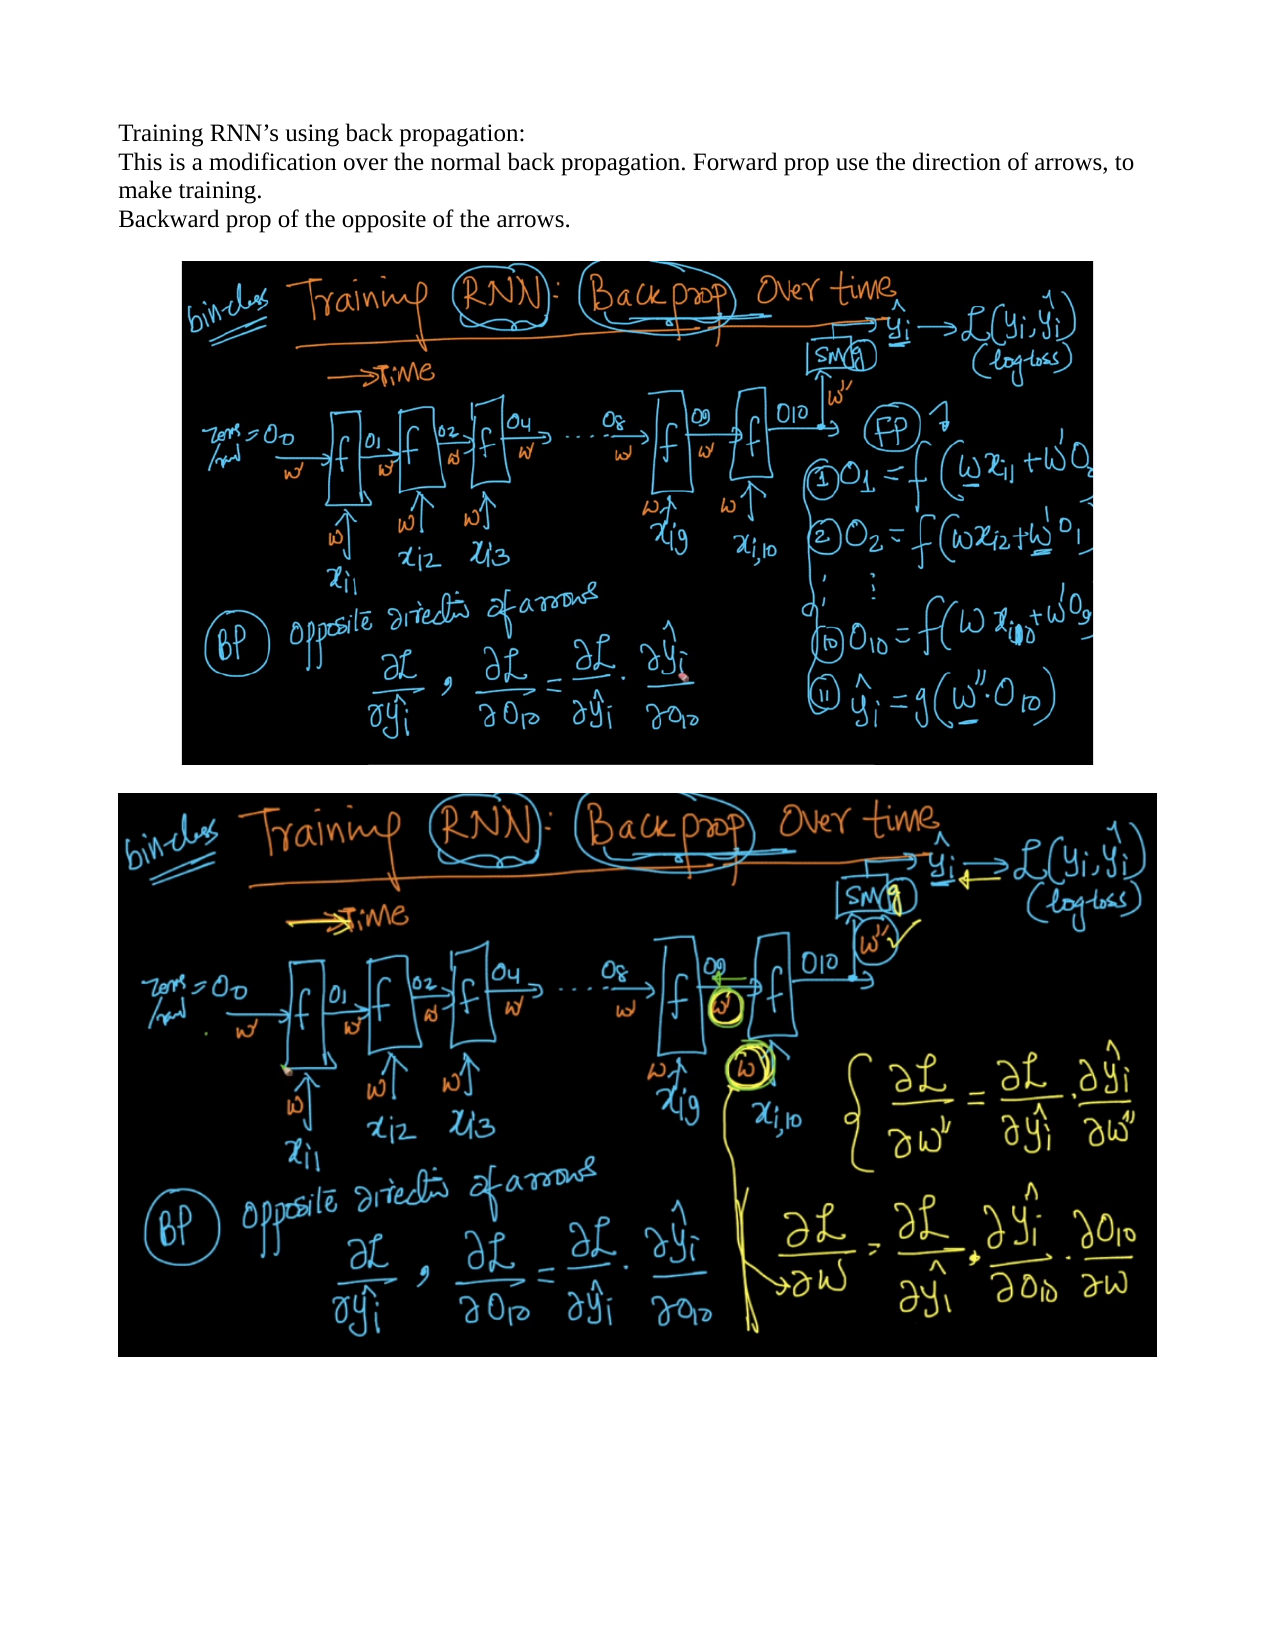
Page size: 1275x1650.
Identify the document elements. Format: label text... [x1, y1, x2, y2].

picture [118, 793, 1157, 1357]
text This is a modification over the normal back propagation. Forward prop use the direction of arrows, to make training. [118, 147, 1157, 204]
text Backward prop of the opposite of the arrows. [118, 204, 1157, 233]
picture [181, 261, 1094, 765]
text Training RNN’s using back propagation: [118, 118, 1157, 147]
